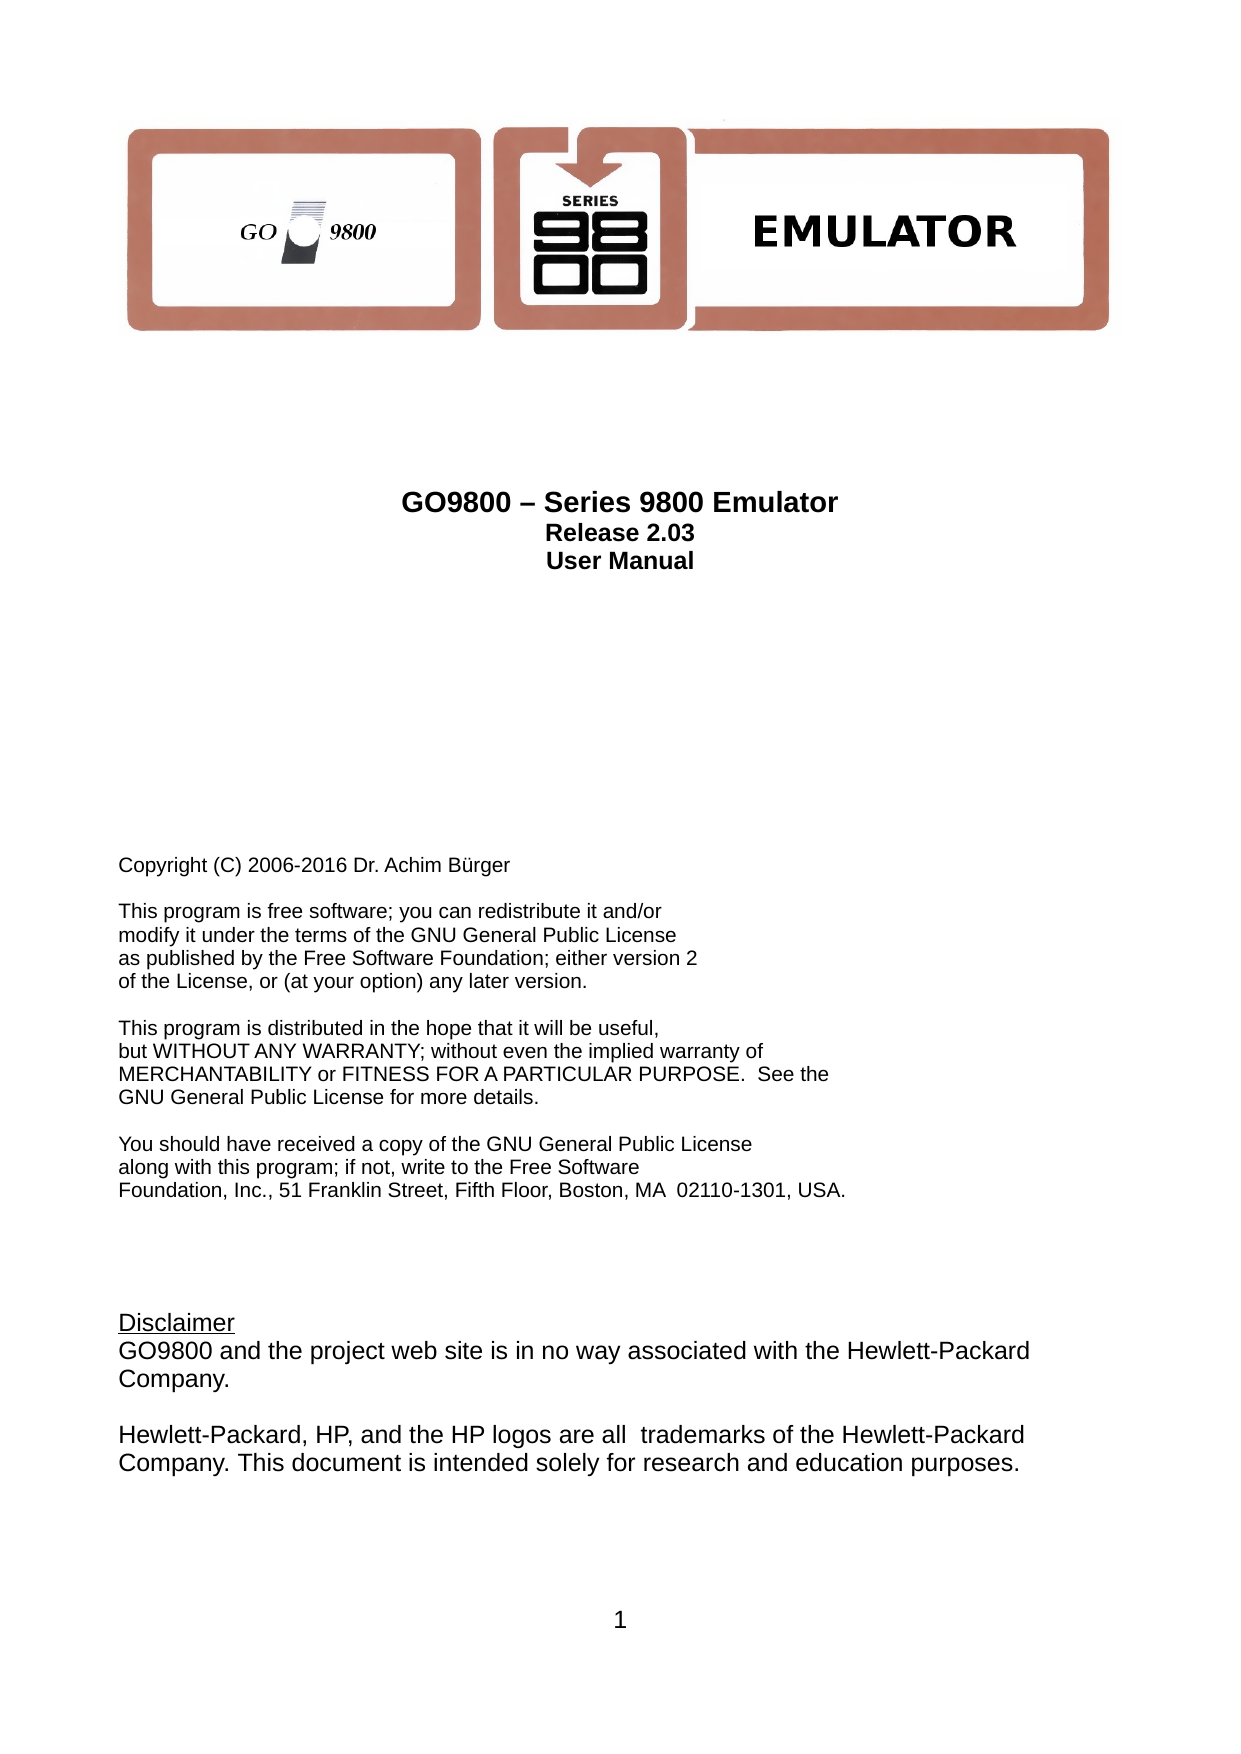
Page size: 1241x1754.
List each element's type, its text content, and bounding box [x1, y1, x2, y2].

text but WITHOUT ANY WARRANTY; without even the implied warranty of [118, 1039, 1122, 1063]
text This program is free software; you can redistribute it and/or [118, 900, 1122, 923]
text MERCHANTABILITY or FITNESS FOR A PARTICULAR PURPOSE. See the [118, 1063, 1122, 1086]
text You should have received a copy of the GNU General Public License [118, 1132, 1122, 1156]
text Foundation, Inc., 51 Franklin Street, Fifth Floor, Boston, MA 02110-1301, USA. [118, 1179, 1122, 1202]
text as published by the Free Software Foundation; either version 2 [118, 947, 1122, 970]
text GO9800 – Series 9800 Emulator [118, 486, 1122, 519]
text User Manual [118, 547, 1122, 574]
text of the License, or (at your option) any later version. [118, 970, 1122, 993]
text Disclaimer [118, 1309, 1122, 1337]
text Copyright (C) 2006-2016 Dr. Achim Bürger [118, 854, 1122, 877]
text Release 2.03 [118, 519, 1122, 547]
text GNU General Public License for more details. [118, 1086, 1122, 1109]
text Hewlett-Packard, HP, and the HP logos are all trademarks of the Hewlett-Packard Company. This document is intended solely for research and education purposes. [118, 1421, 1122, 1477]
picture [118, 118, 1122, 337]
text GO9800 and the project web site is in no way associated with the Hewlett-Packard Company. [118, 1337, 1122, 1393]
text modify it under the terms of the GNU General Public License [118, 923, 1122, 947]
text along with this program; if not, write to the Free Software [118, 1156, 1122, 1179]
text This program is distributed in the hope that it will be useful, [118, 1016, 1122, 1039]
